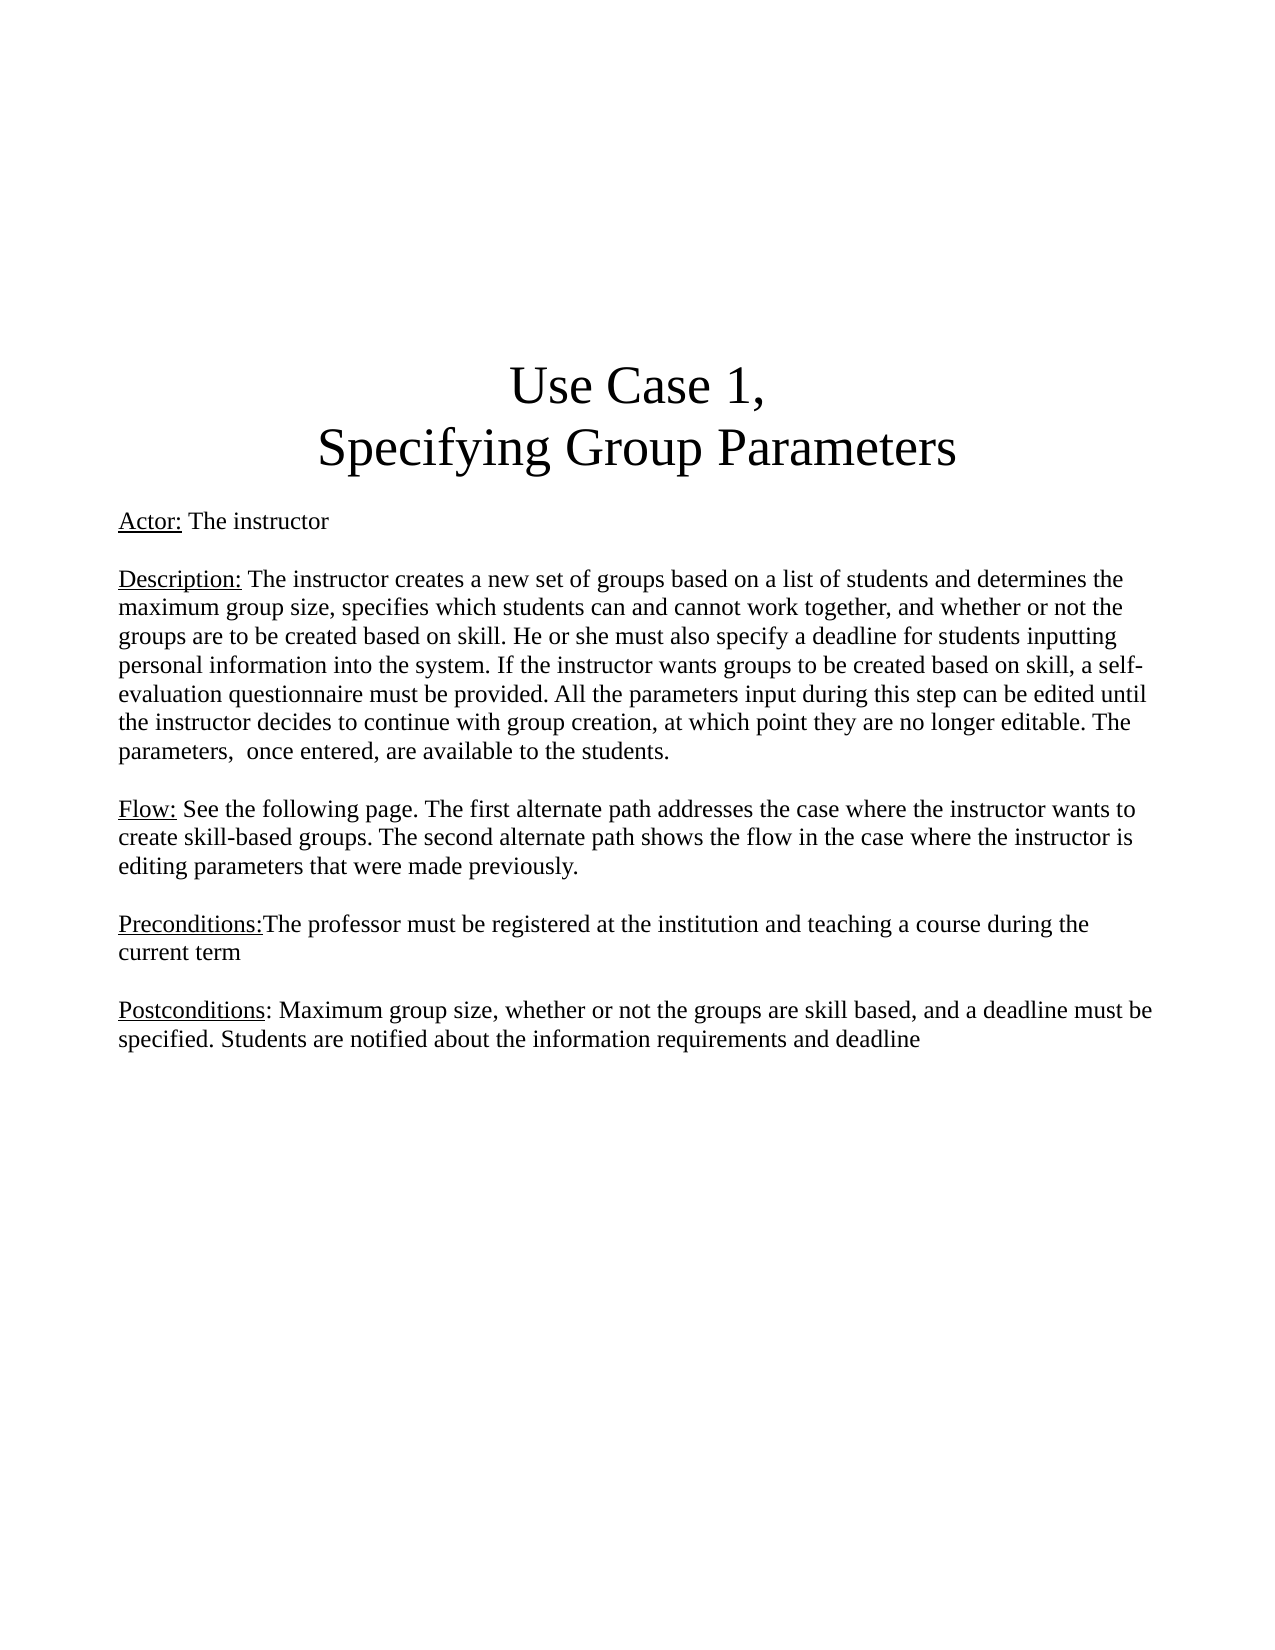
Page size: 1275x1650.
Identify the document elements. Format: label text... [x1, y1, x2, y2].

text Actor: The instructor [118, 506, 1157, 535]
text Description: The instructor creates a new set of groups based on a list of students and determines the maximum group size, specifies which students can and cannot work together, and whether or not the groups are to be created based on skill. He or she must also specify a deadline for students inputting personal information into the system. If the instructor wants groups to be created based on skill, a self-evaluation questionnaire must be provided. All the parameters input during this step can be edited until the instructor decides to continue with group creation, at which point they are no longer editable. The parameters, once entered, are available to the students. [118, 564, 1157, 765]
text Flow: See the following page. The first alternate path addresses the case where the instructor wants to create skill-based groups. The second alternate path shows the flow in the case where the instructor is editing parameters that were made previously. [118, 794, 1157, 880]
text Use Case 1, [118, 353, 1157, 415]
text Postconditions: Maximum group size, whether or not the groups are skill based, and a deadline must be specified. Students are notified about the information requirements and deadline [118, 995, 1157, 1052]
text Specifying Group Parameters [118, 415, 1157, 477]
text Preconditions:The professor must be registered at the institution and teaching a course during the current term [118, 909, 1157, 966]
